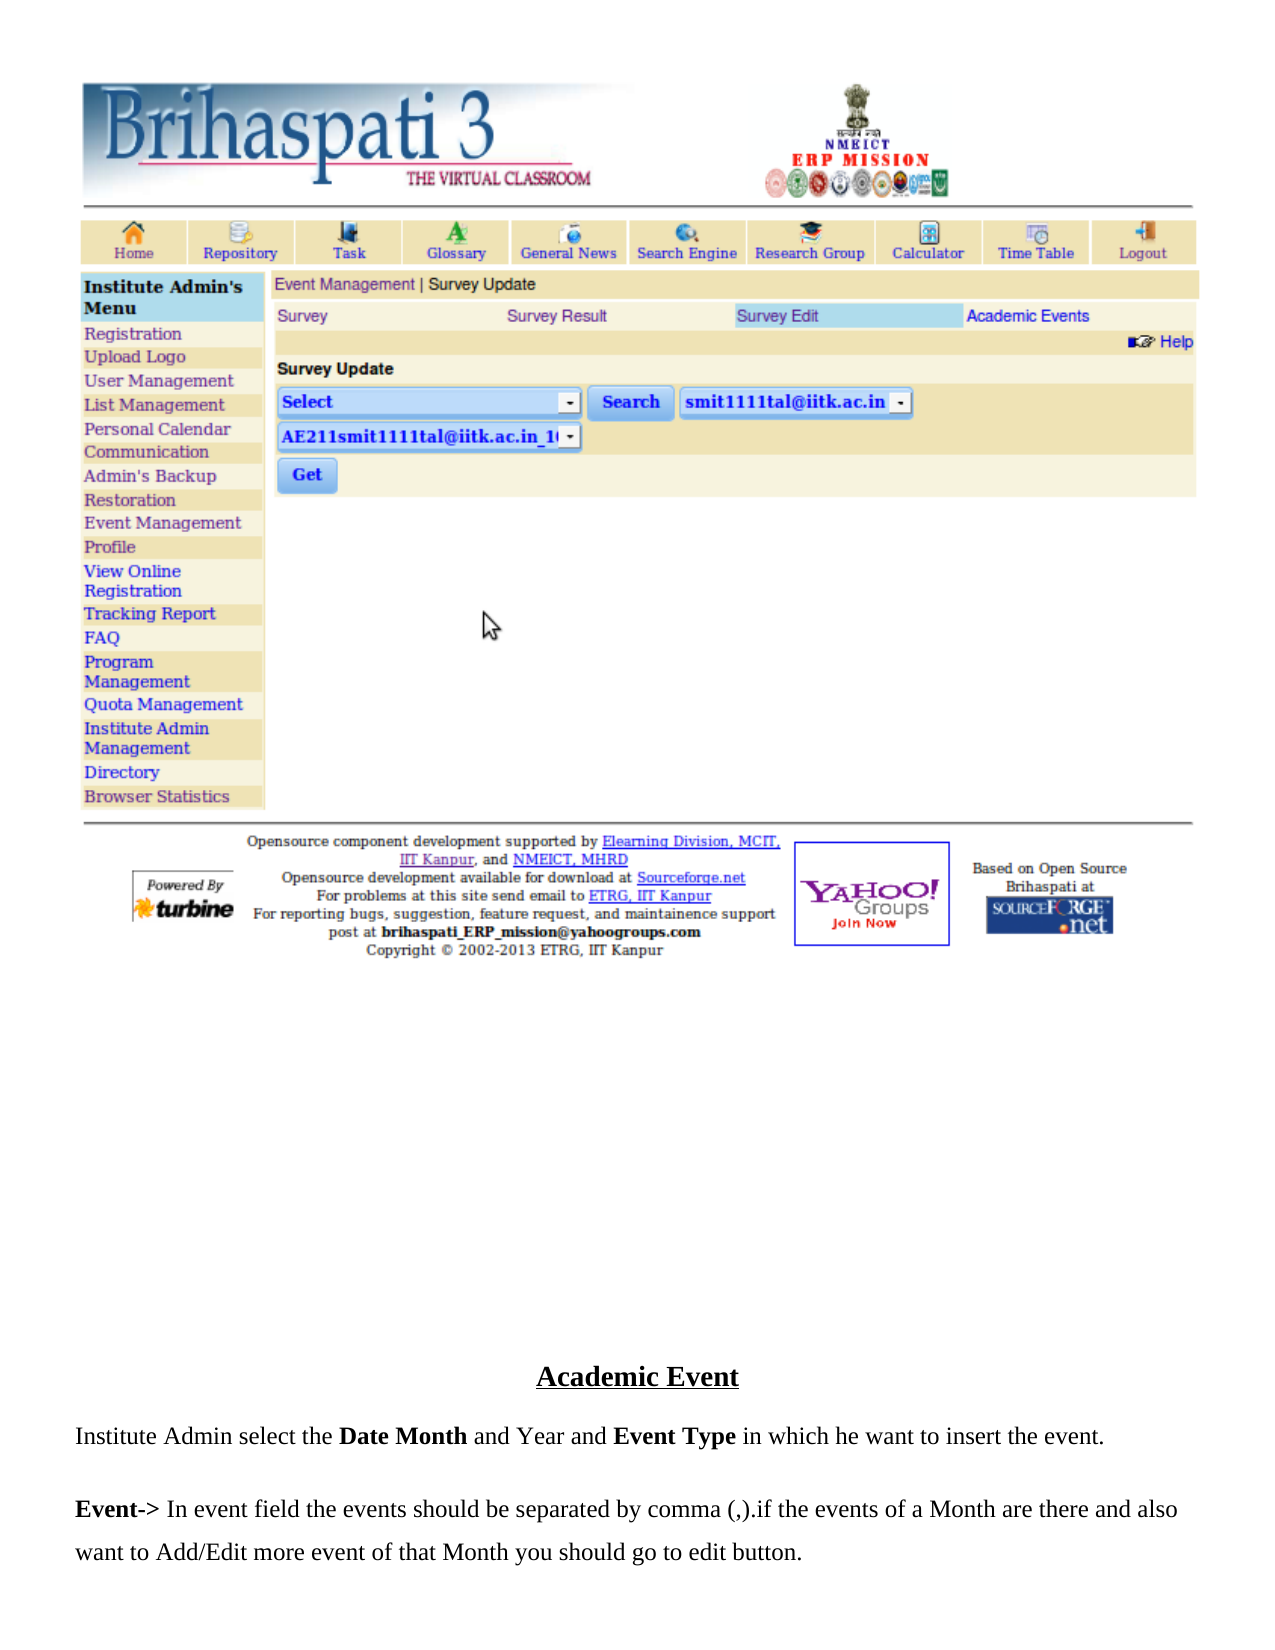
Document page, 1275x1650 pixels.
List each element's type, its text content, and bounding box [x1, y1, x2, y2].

text Academic Event [75, 1359, 1200, 1392]
picture [75, 75, 1200, 984]
text Event-> In event field the events should be separated by comma (,).if the events of a Month are there and also want to Add/Edit more event of that Month you should go to edit button. [75, 1494, 1200, 1566]
text Institute Admin select the Date Month and Year and Event Type in which he want to insert the event. [75, 1421, 1200, 1450]
